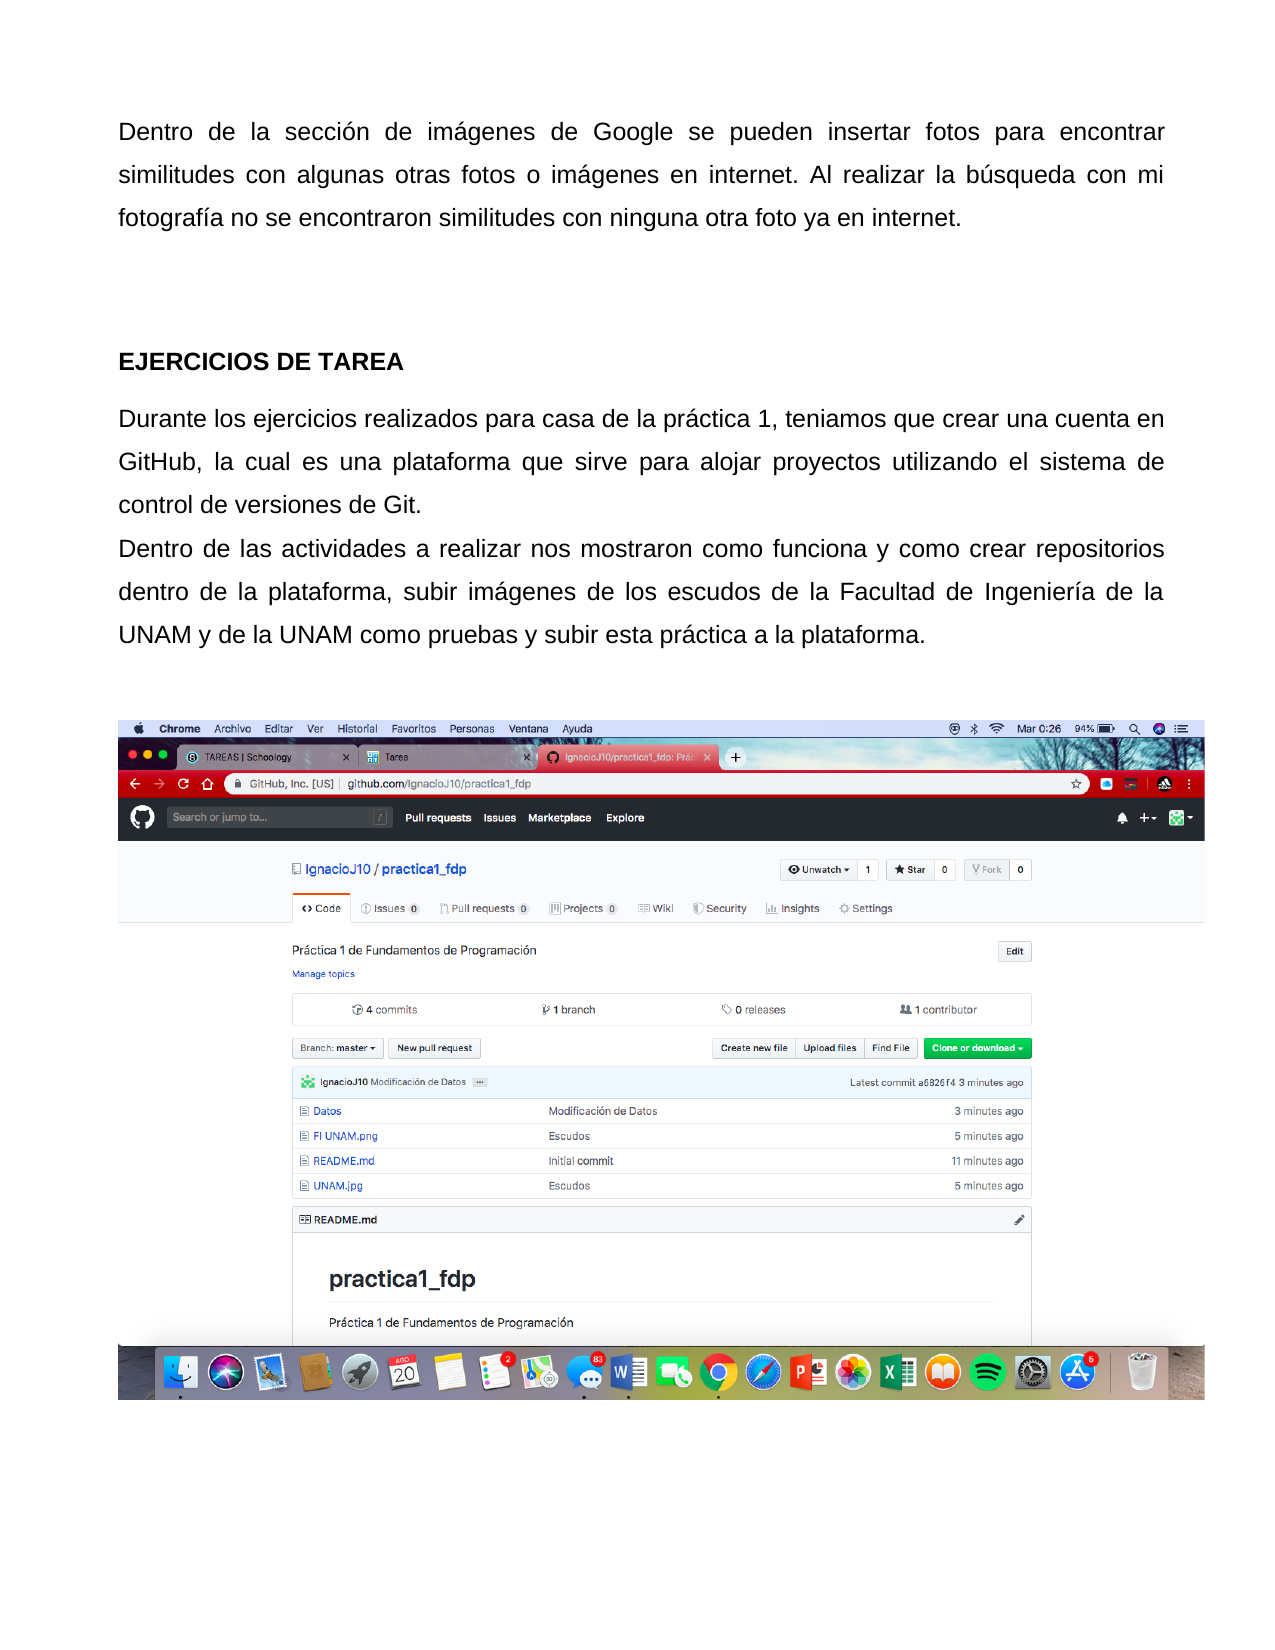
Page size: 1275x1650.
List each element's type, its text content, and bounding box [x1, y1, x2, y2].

text EJERCICIOS DE TAREA [118, 347, 1167, 375]
text Durante los ejercicios realizados para casa de la práctica 1, teniamos que crear una cuenta en GitHub, la cual es una plataforma que sirve para alojar proyectos utilizando el sistema de control de versiones de Git. [118, 404, 1167, 519]
text Dentro de las actividades a realizar nos mostraron como funciona y como crear repositorios dentro de la plataforma, subir imágenes de los escudos de la Facultad de Ingeniería de la UNAM y de la UNAM como pruebas y subir esta práctica a la plataforma. [118, 533, 1167, 648]
text Dentro de la sección de imágenes de Google se pueden insertar fotos para encontrar similitudes con algunas otras fotos o imágenes en internet. Al realizar la búsqueda con mi fotografía no se encontraron similitudes con ninguna otra foto ya en internet. [118, 117, 1167, 232]
